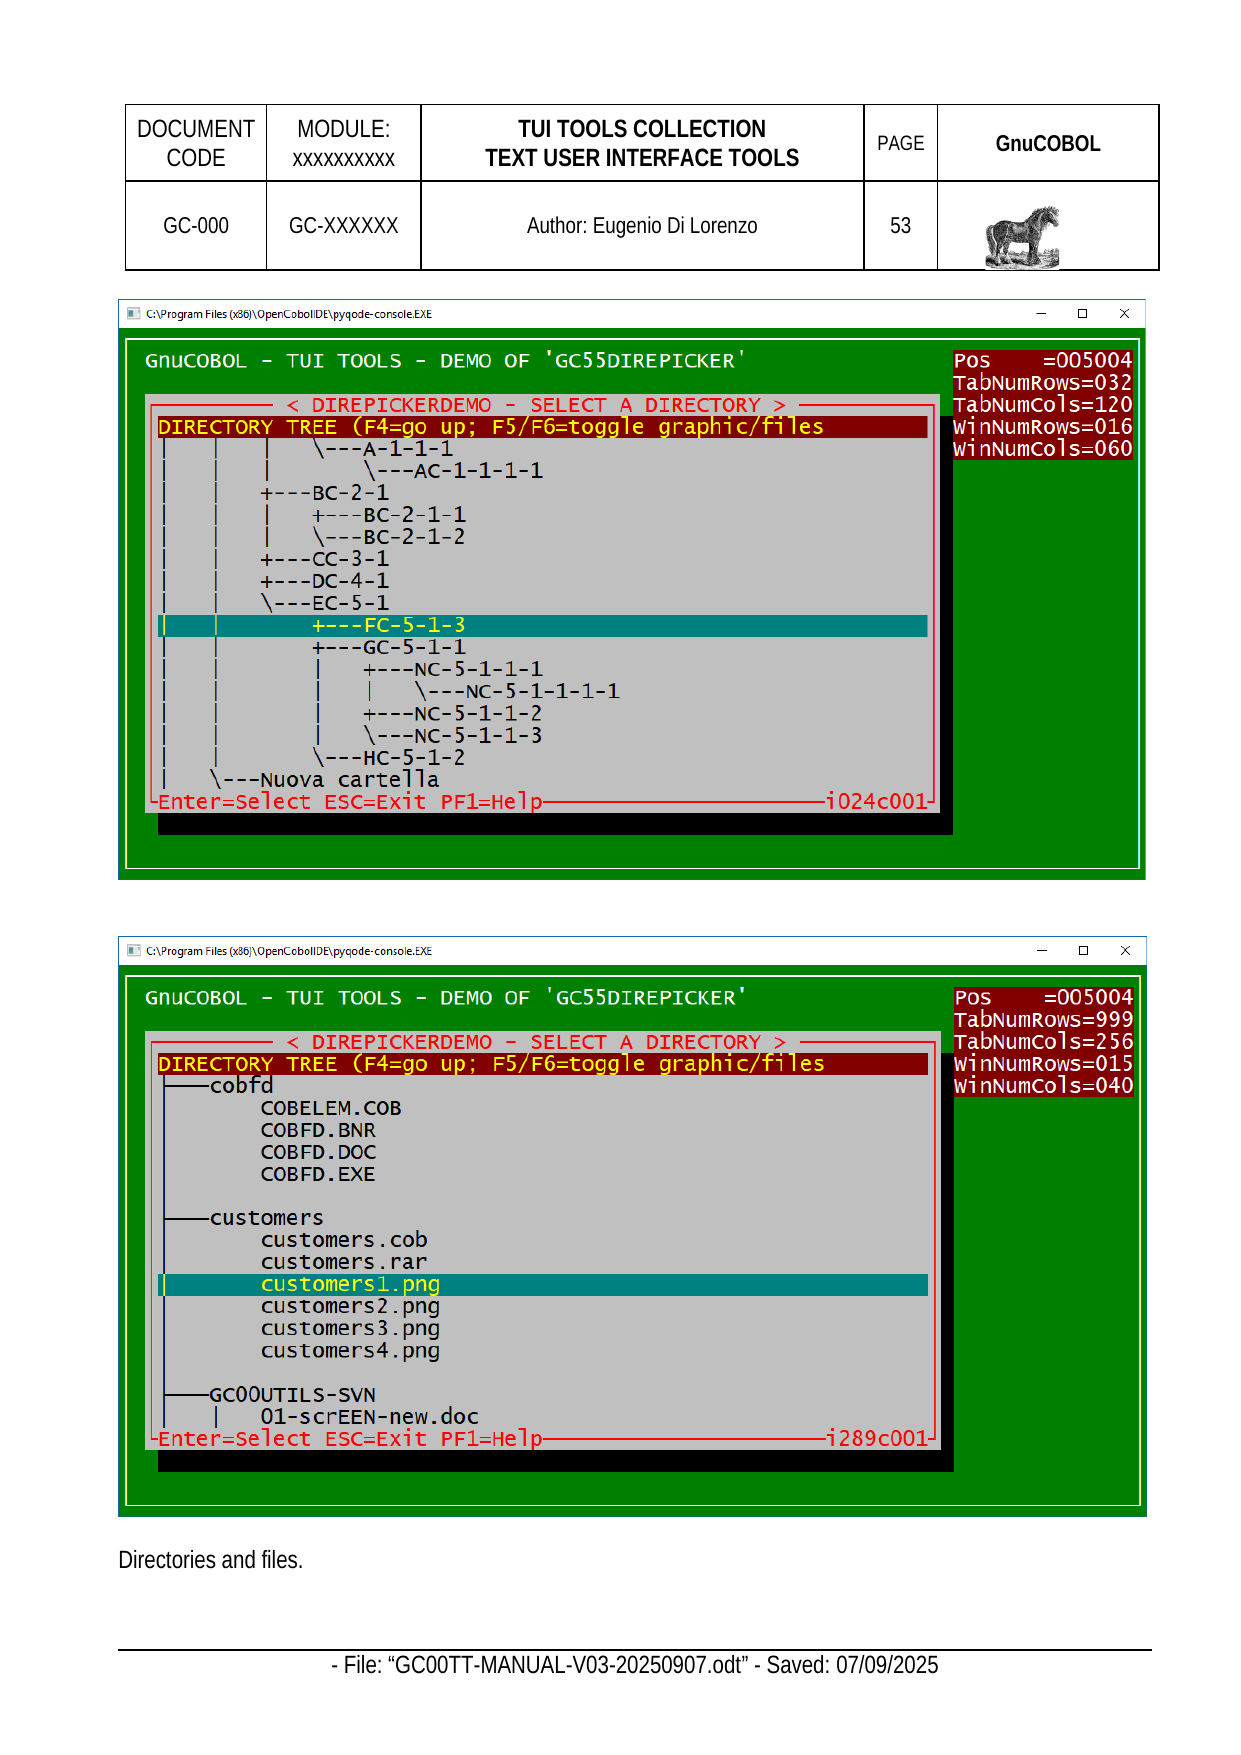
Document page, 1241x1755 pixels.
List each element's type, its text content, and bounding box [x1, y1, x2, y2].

text Directories and files. [118, 1545, 1152, 1574]
